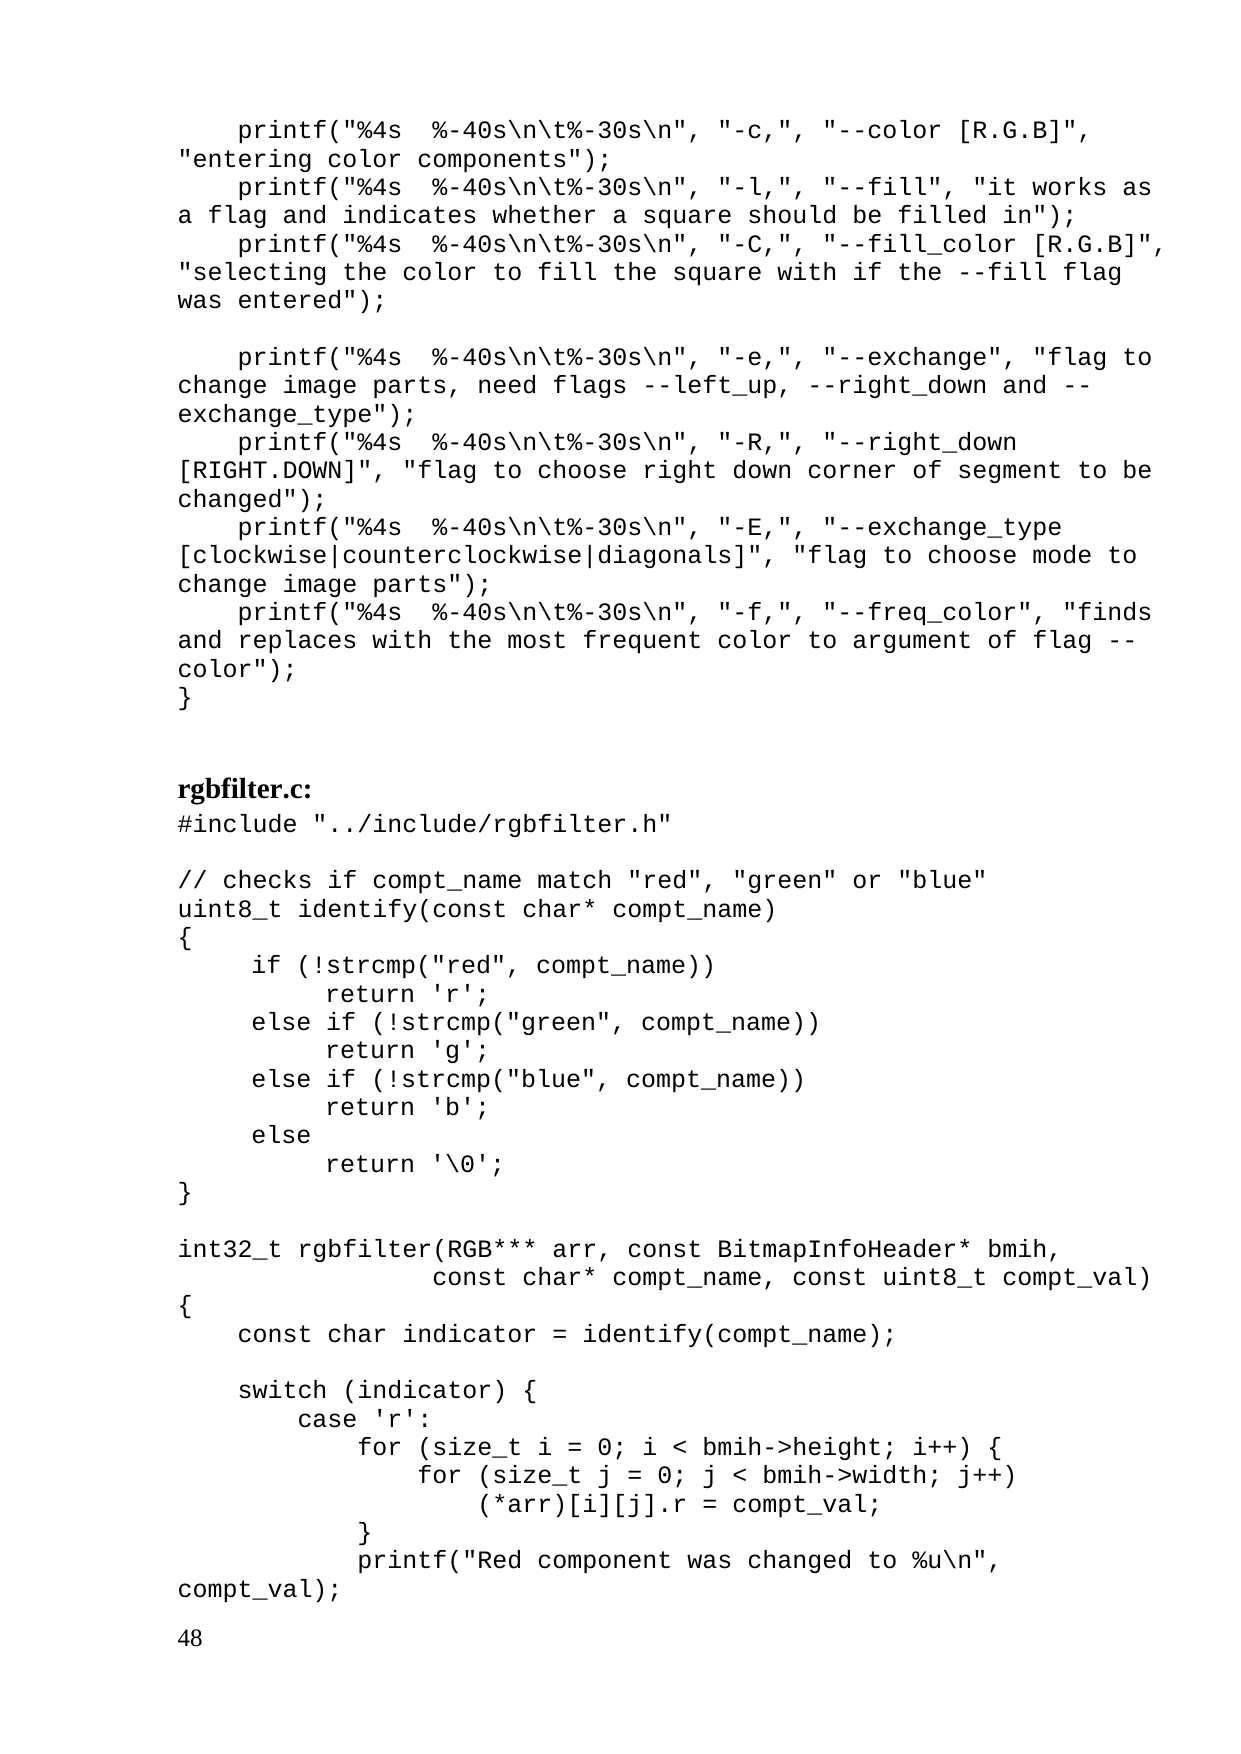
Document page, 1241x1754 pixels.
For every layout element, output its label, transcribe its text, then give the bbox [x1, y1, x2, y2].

text } [177, 1180, 1181, 1208]
text return 'b'; [177, 1095, 1181, 1123]
text else if (!strcmp("green", compt_name)) [177, 1010, 1181, 1038]
text if (!strcmp("red", compt_name)) [177, 953, 1181, 981]
text switch (indicator) { [177, 1378, 1181, 1406]
text for (size_t j = 0; j < bmih->width; j++) [177, 1463, 1181, 1491]
text printf("%4s %-40s\n\t%-30s\n", "-f,", "--freq_color", "finds and replaces with the most frequent color to argument of flag --color"); [177, 600, 1181, 685]
text return '\0'; [177, 1151, 1181, 1180]
text int32_t rgbfilter(RGB*** arr, const BitmapInfoHeader* bmih, [177, 1236, 1181, 1265]
text return 'g'; [177, 1038, 1181, 1066]
subtitle rgbfilter.c: [177, 772, 1181, 805]
text (*arr)[i][j].r = compt_val; [177, 1491, 1181, 1520]
text for (size_t i = 0; i < bmih->height; i++) { [177, 1435, 1181, 1463]
text else if (!strcmp("blue", compt_name)) [177, 1066, 1181, 1095]
text printf("%4s %-40s\n\t%-30s\n", "-l,", "--fill", "it works as a flag and indicates whether a square should be filled in"); [177, 175, 1181, 231]
text else [177, 1123, 1181, 1151]
text const char indicator = identify(compt_name); [177, 1321, 1181, 1350]
text // checks if compt_name match "red", "green" or "blue" [177, 868, 1181, 896]
text } [177, 1520, 1181, 1548]
text case 'r': [177, 1406, 1181, 1435]
text #include "../include/rgbfilter.h" [177, 811, 1181, 840]
text printf("%4s %-40s\n\t%-30s\n", "-E,", "--exchange_type [clockwise|counterclockwise|diagonals]", "flag to choose mode to change image parts"); [177, 515, 1181, 600]
text printf("Red component was changed to %u\n", compt_val); [177, 1548, 1181, 1605]
text printf("%4s %-40s\n\t%-30s\n", "-R,", "--right_down [RIGHT.DOWN]", "flag to choose right down corner of segment to be changed"); [177, 430, 1181, 515]
text printf("%4s %-40s\n\t%-30s\n", "-C,", "--fill_color [R.G.B]", "selecting the color to fill the square with if the --fill flag was entered"); [177, 231, 1181, 316]
text } [177, 685, 1181, 713]
text printf("%4s %-40s\n\t%-30s\n", "-c,", "--color [R.G.B]", "entering color components"); [177, 118, 1181, 175]
text uint8_t identify(const char* compt_name) [177, 896, 1181, 925]
text return 'r'; [177, 981, 1181, 1010]
text const char* compt_name, const uint8_t compt_val) [177, 1265, 1181, 1293]
text { [177, 1293, 1181, 1321]
text { [177, 925, 1181, 953]
text printf("%4s %-40s\n\t%-30s\n", "-e,", "--exchange", "flag to change image parts, need flags --left_up, --right_down and --exchange_type"); [177, 345, 1181, 430]
